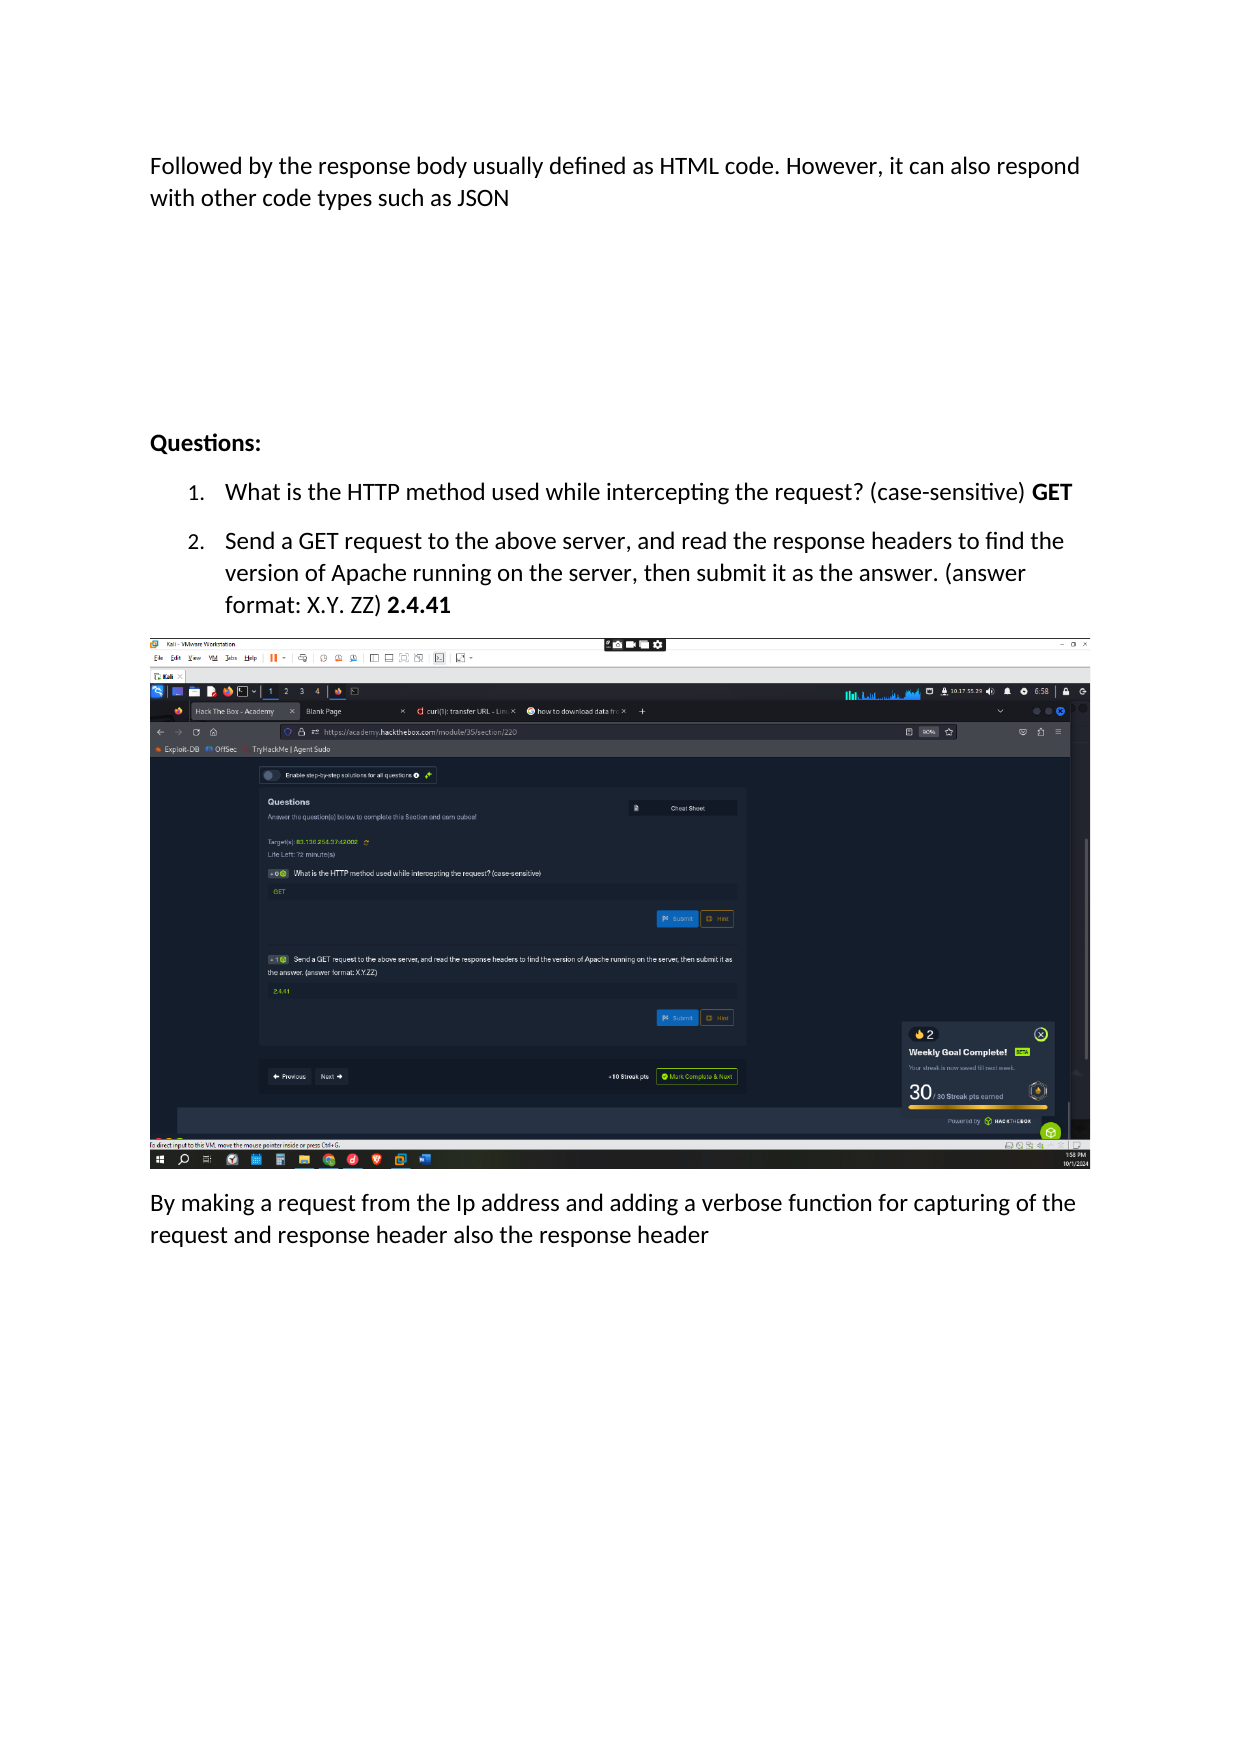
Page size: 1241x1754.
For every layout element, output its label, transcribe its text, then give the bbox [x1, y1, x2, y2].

list Send a GET request to the above server, and read the response headers to find the version of Apache running on the server, then submit it as the answer. (answer format: X.Y. ZZ) 2.4.41 [187, 525, 1090, 620]
text Followed by the response body usually defined as HTML code. However, it can also respond with other code types such as JSON [150, 150, 1090, 213]
text Questions: [150, 427, 1090, 458]
list What is the HTTP method used while intercepting the request? (case-sensitive) GET [187, 476, 1090, 507]
text By making a request from the Ip address and adding a verbose function for capturing of the request and response header also the response header [150, 1187, 1090, 1250]
